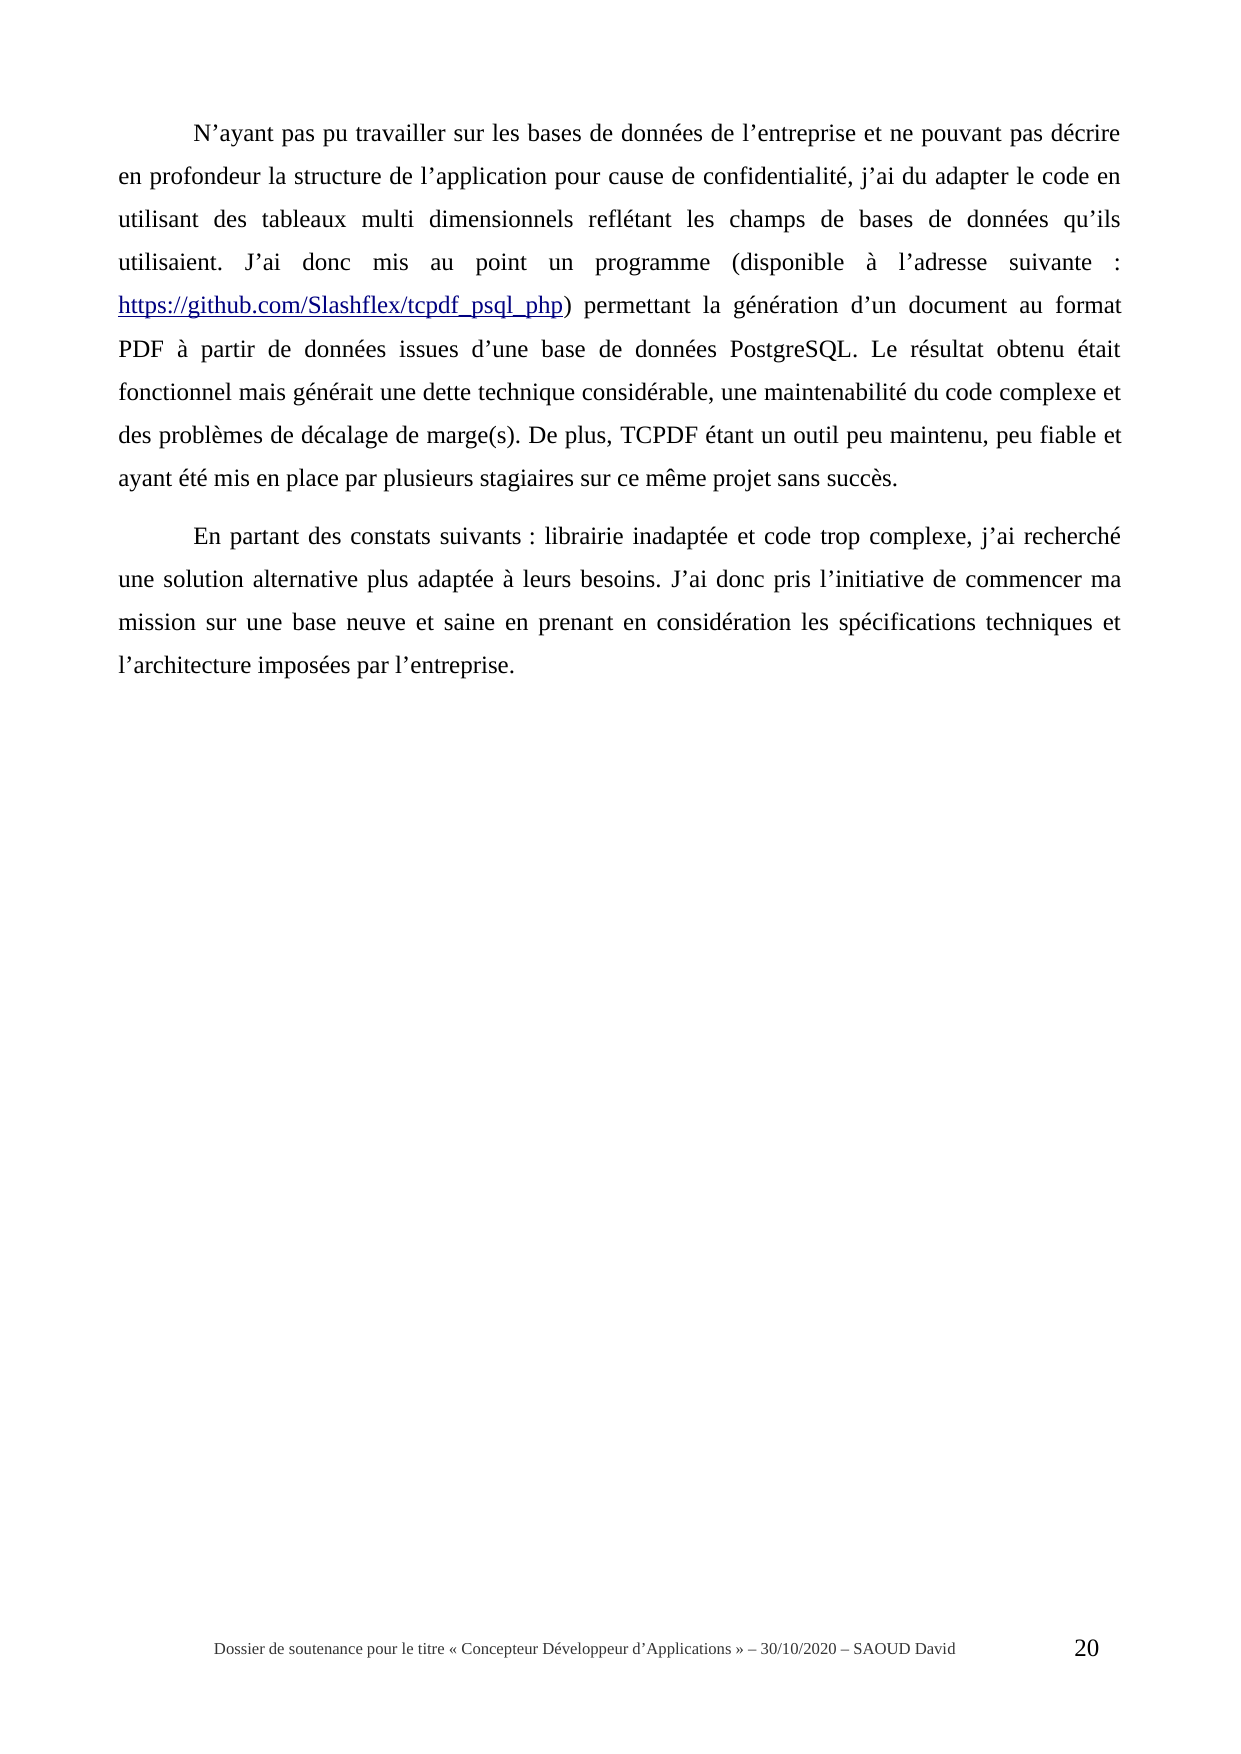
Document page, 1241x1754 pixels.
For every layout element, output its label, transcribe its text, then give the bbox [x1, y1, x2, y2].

text N’ayant pas pu travailler sur les bases de données de l’entreprise et ne pouvant pas décrire en profondeur la structure de l’application pour cause de confidentialité, j’ai du adapter le code en utilisant des tableaux multi dimensionnels reflétant les champs de bases de données qu’ils utilisaient. J’ai donc mis au point un programme (disponible à l’adresse suivante : https://github.com/Slashflex/tcpdf_psql_php) permettant la génération d’un document au format PDF à partir de données issues d’une base de données PostgreSQL. Le résultat obtenu était fonctionnel mais générait une dette technique considérable, une maintenabilité du code complexe et des problèmes de décalage de marge(s). De plus, TCPDF étant un outil peu maintenu, peu fiable et ayant été mis en place par plusieurs stagiaires sur ce même projet sans succès. [118, 118, 1122, 492]
text En partant des constats suivants : librairie inadaptée et code trop complexe, j’ai recherché une solution alternative plus adaptée à leurs besoins. J’ai donc pris l’initiative de commencer ma mission sur une base neuve et saine en prenant en considération les spécifications techniques et l’architecture imposées par l’entreprise. [118, 521, 1122, 679]
